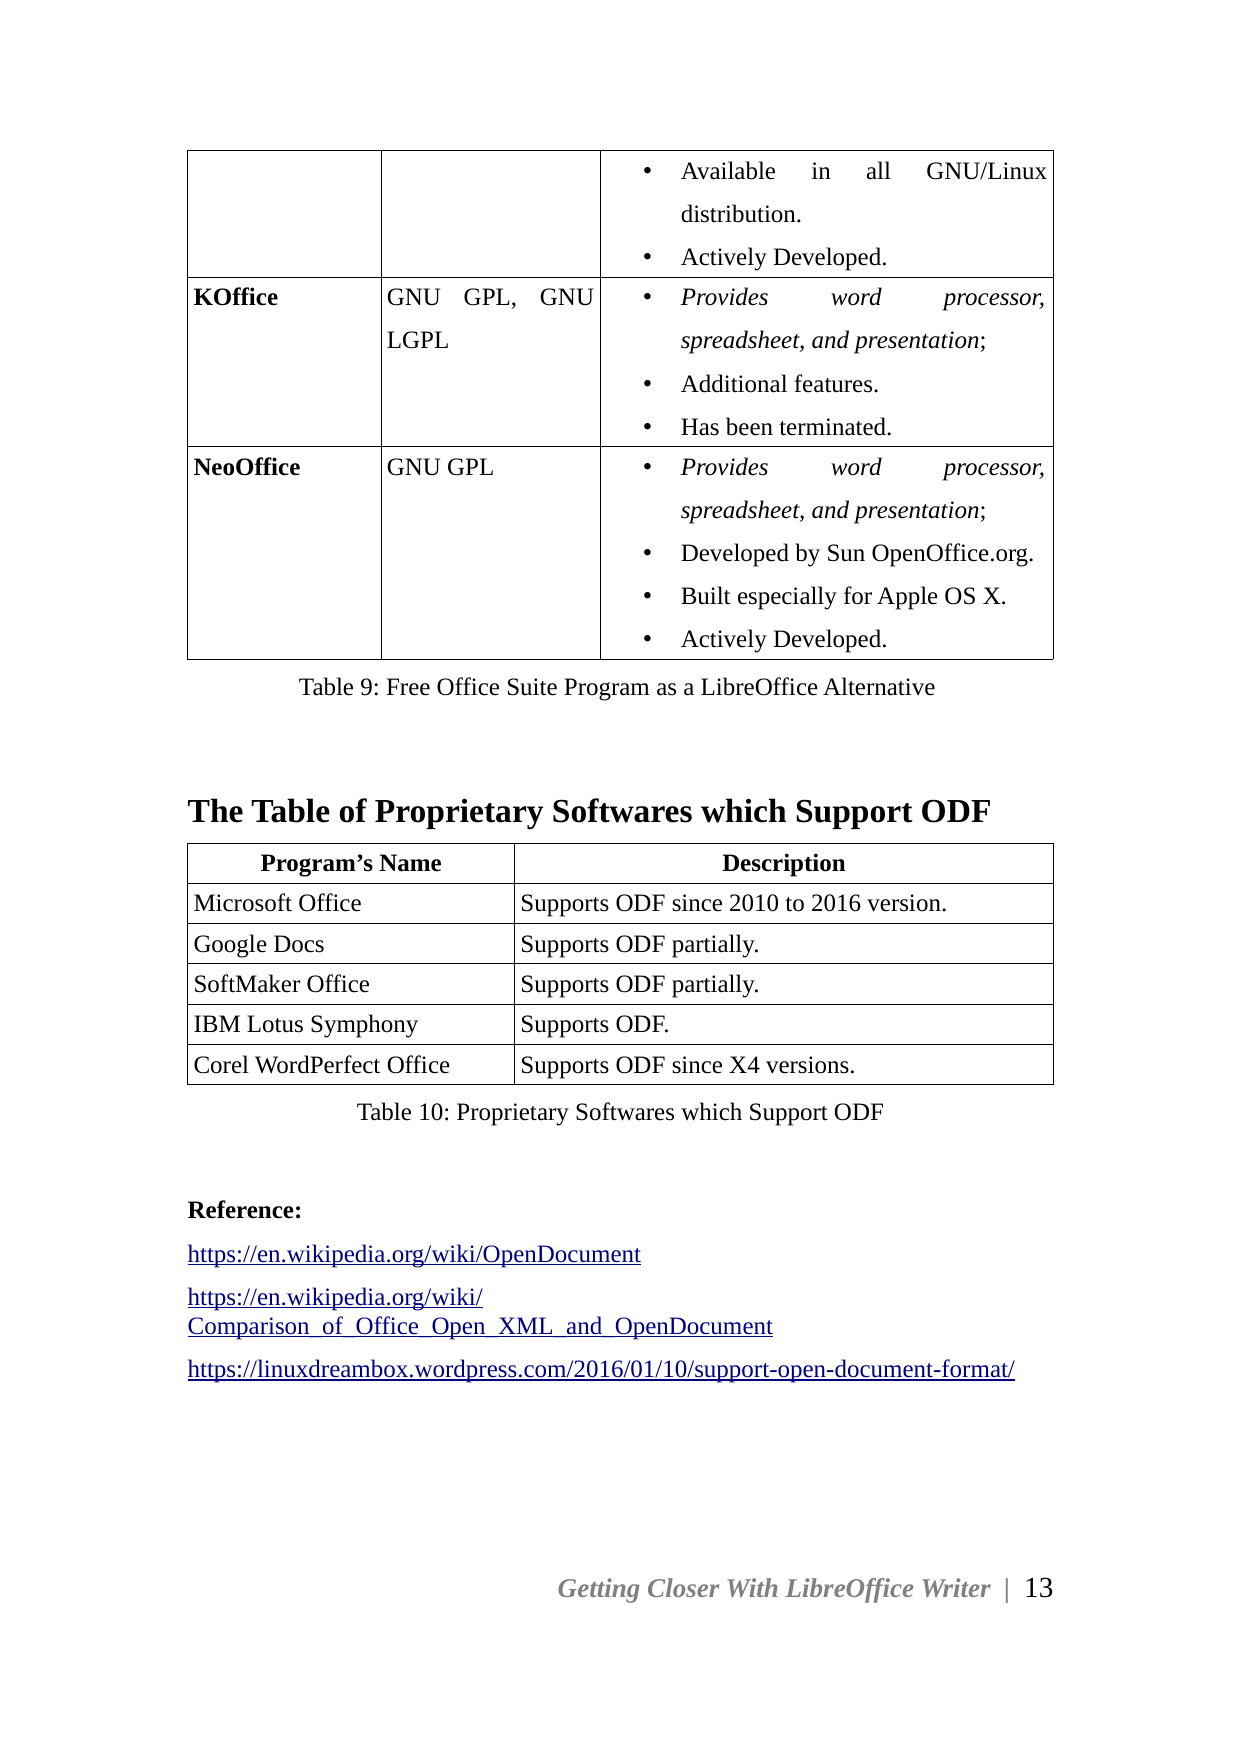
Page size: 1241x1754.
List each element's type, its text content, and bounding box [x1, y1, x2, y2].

table_cell SoftMaker Office [188, 964, 514, 1004]
table_cell KOffice [188, 278, 381, 446]
table_cell [188, 151, 381, 277]
table_cell Microsoft Office [188, 884, 514, 923]
text https://en.wikipedia.org/wiki/Comparison_of_Office_Open_XML_and_OpenDocument [187, 1282, 1053, 1339]
table_cell Supports ODF since X4 versions. [515, 1045, 1053, 1084]
table_header Program’s Name [188, 844, 514, 883]
text Table 10: Proprietary Softwares which Support ODF [187, 1097, 1053, 1126]
table_cell Supports ODF partially. [515, 924, 1053, 963]
table_cell NeoOffice [188, 447, 381, 659]
table_cell IBM Lotus Symphony [188, 1005, 514, 1044]
table_cell Supports ODF. [515, 1005, 1053, 1044]
table_cell Supports ODF since 2010 to 2016 version. [515, 884, 1053, 923]
table_cell Provides word processor, spreadsheet, and presentation; Developed by Sun OpenOffice.org. Built especially for Apple OS X. Actively Developed. [601, 447, 1053, 659]
table_cell Google Docs [188, 924, 514, 963]
text Table 9: Free Office Suite Program as a LibreOffice Alternative [187, 672, 1053, 700]
table_cell Corel WordPerfect Office [188, 1045, 514, 1084]
text https://linuxdreambox.wordpress.com/2016/01/10/support-open-document-format/ [187, 1354, 1053, 1383]
text Reference: [187, 1196, 1053, 1224]
table_cell Provides word processor, spreadsheet, and presentation; Additional features. Has been terminated. [601, 278, 1053, 446]
table_cell Provides word processor, spreadsheet, and presentation; Developed by Koffice; Available in all GNU/Linux distribution. Actively Developed. [601, 151, 1053, 277]
table_cell [382, 151, 600, 277]
table_header Description [515, 844, 1053, 883]
table_cell GNU GPL, GNU LGPL [382, 278, 600, 446]
subtitle The Table of Proprietary Softwares which Support ODF [187, 791, 1053, 830]
table_cell Supports ODF partially. [515, 964, 1053, 1004]
table_cell GNU GPL [382, 447, 600, 659]
text https://en.wikipedia.org/wiki/OpenDocument [187, 1239, 1053, 1267]
